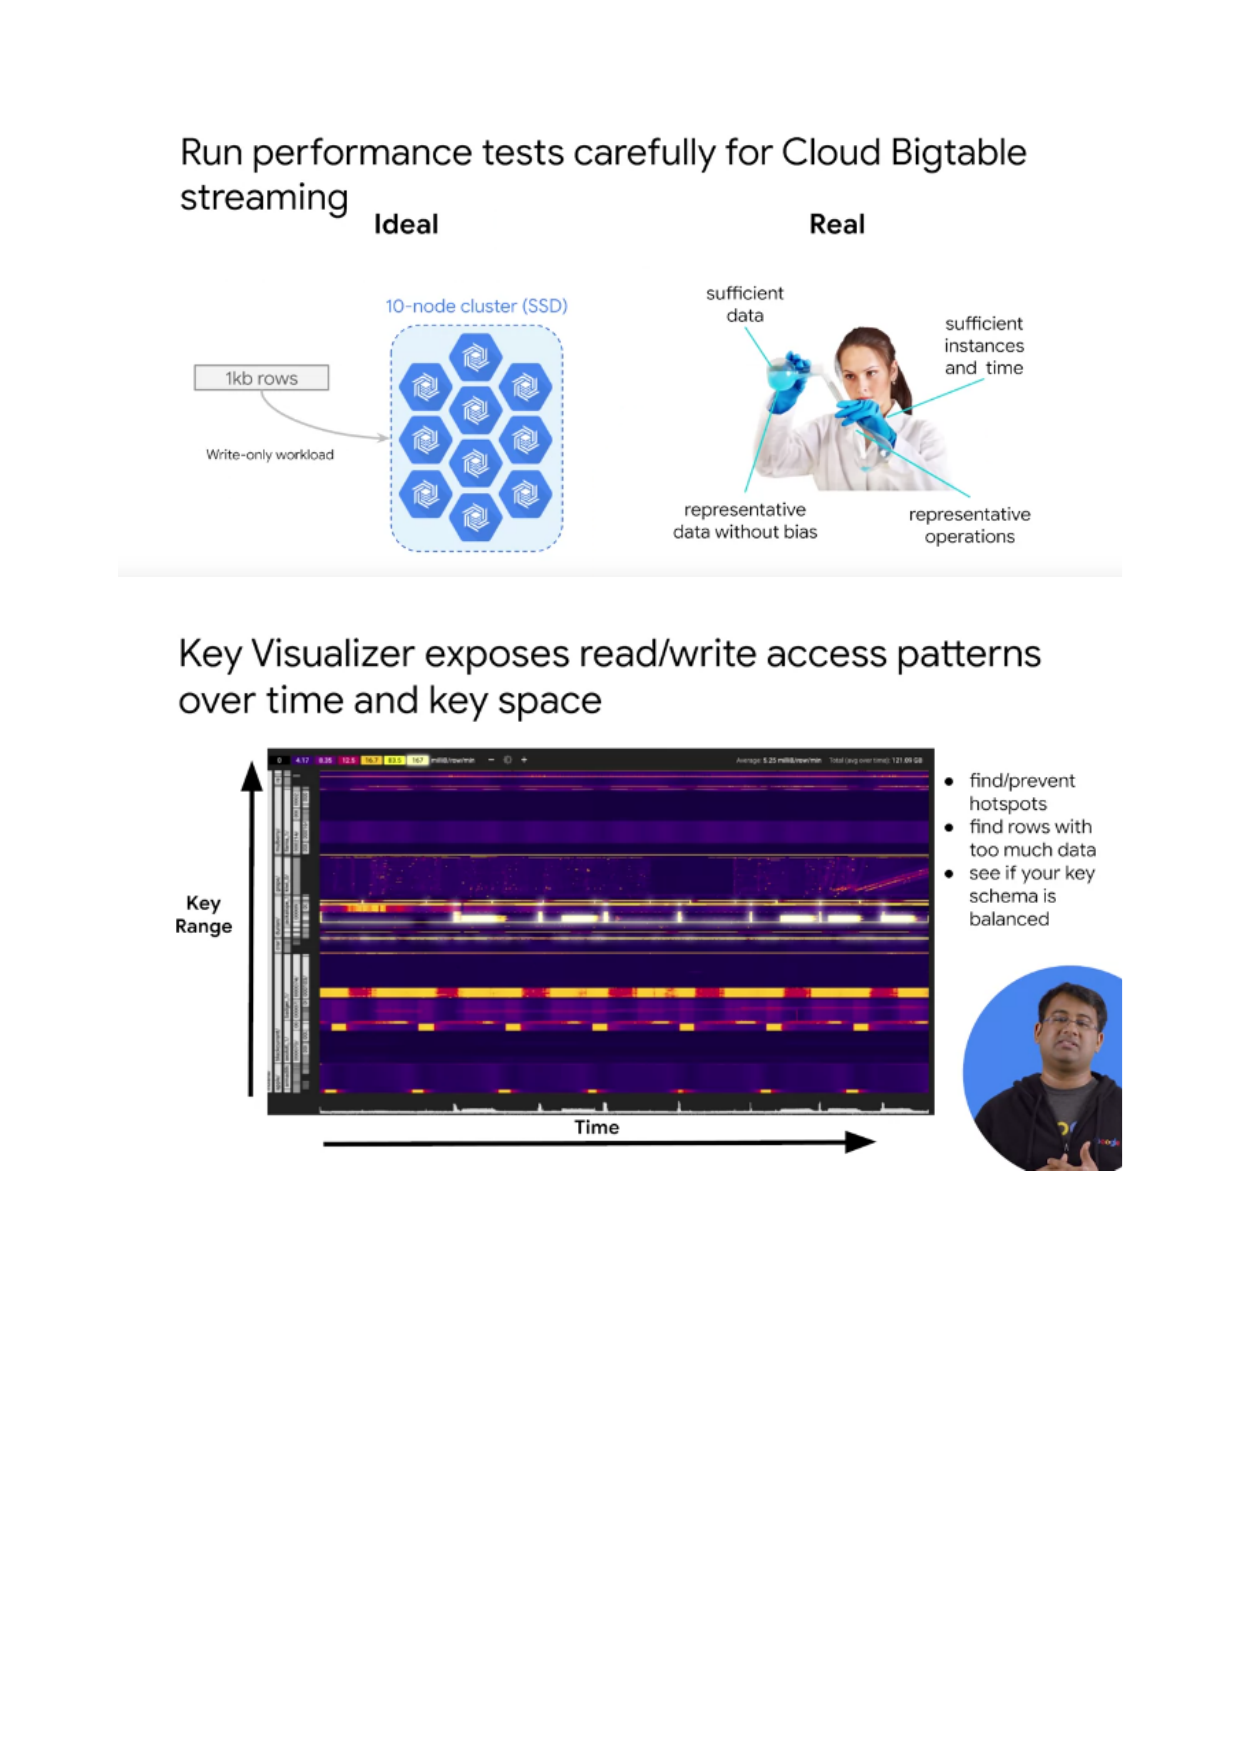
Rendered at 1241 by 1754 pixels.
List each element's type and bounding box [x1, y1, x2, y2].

picture [118, 118, 1123, 577]
picture [118, 605, 1123, 1171]
